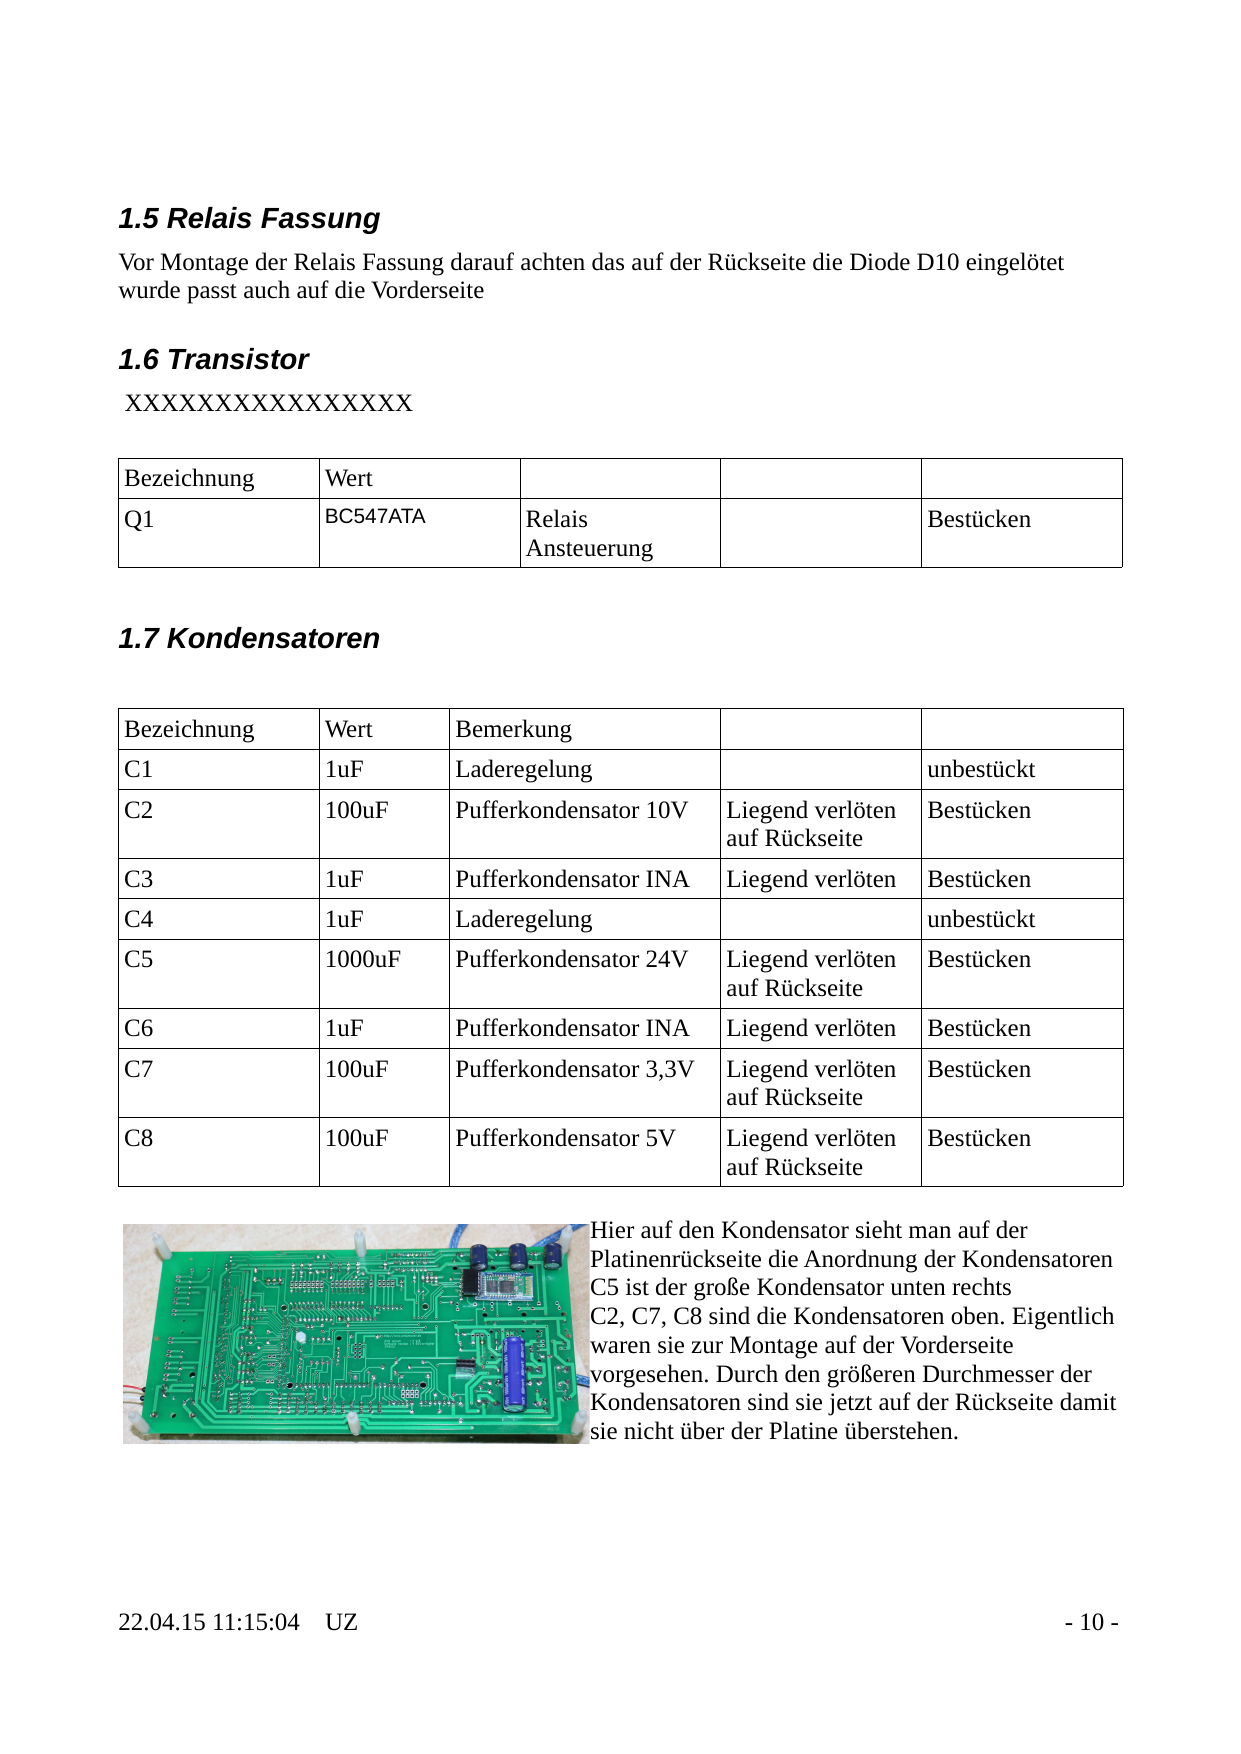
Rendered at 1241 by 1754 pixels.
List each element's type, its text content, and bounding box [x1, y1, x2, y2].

table_cell unbestückt [922, 899, 1123, 938]
table_cell C8 [119, 1118, 319, 1186]
table_cell C4 [119, 899, 319, 938]
table_cell Liegend verlöten auf Rückseite [721, 1118, 921, 1186]
table_cell 100uF [320, 1049, 449, 1117]
table_cell 1uF [320, 1009, 449, 1048]
table_cell Bestücken [922, 499, 1122, 567]
table_cell C6 [119, 1009, 319, 1048]
subtitle 1.7 Kondensatoren [118, 621, 1122, 654]
table_header [922, 459, 1122, 498]
table_cell Q1 [119, 499, 319, 567]
table_cell [721, 499, 921, 567]
table_cell C3 [119, 859, 319, 898]
table_cell Pufferkondensator 10V [450, 790, 720, 858]
subtitle 1.5 Relais Fassung [118, 201, 1122, 234]
table_cell 100uF [320, 1118, 449, 1186]
table_cell Bestücken [922, 859, 1123, 898]
table_cell Bestücken [922, 940, 1123, 1008]
subtitle 1.6 Transistor [118, 342, 1122, 375]
table_cell 1uF [320, 899, 449, 938]
table_cell Laderegelung [450, 899, 720, 938]
table_cell Laderegelung [450, 750, 720, 789]
table_cell C5 [119, 940, 319, 1008]
table_cell Liegend verlöten auf Rückseite [721, 940, 921, 1008]
text C2, C7, C8 sind die Kondensatoren oben. Eigentlich waren sie zur Montage auf der Vorderseite vorgesehen. Durch den größeren Durchmesser der Kondensatoren sind sie jetzt auf der Rückseite damit sie nicht über der Platine überstehen. [118, 1301, 1122, 1445]
table_cell C7 [119, 1049, 319, 1117]
table_header Bemerkung [450, 709, 720, 748]
table_header Bezeichnung [119, 459, 319, 498]
table_cell 100uF [320, 790, 449, 858]
table_cell Pufferkondensator INA [450, 1009, 720, 1048]
table_cell unbestückt [922, 750, 1123, 789]
table_cell Liegend verlöten [721, 859, 921, 898]
table_header Wert [320, 709, 449, 748]
table_cell Pufferkondensator 3,3V [450, 1049, 720, 1117]
table_cell Liegend verlöten auf Rückseite [721, 1049, 921, 1117]
table_cell 1uF [320, 750, 449, 789]
table_cell C1 [119, 750, 319, 789]
text XXXXXXXXXXXXXXXX [118, 388, 1122, 416]
table_cell BC547ATA [320, 499, 520, 567]
table_cell Relais Ansteuerung [521, 499, 720, 567]
table_header [521, 459, 720, 498]
table_header Wert [320, 459, 520, 498]
table_cell Liegend verlöten auf Rückseite [721, 790, 921, 858]
picture [123, 1224, 590, 1444]
table_cell Bestücken [922, 1049, 1123, 1117]
table_cell 1uF [320, 859, 449, 898]
text Vor Montage der Relais Fassung darauf achten das auf der Rückseite die Diode D10 eingelötet wurde passt auch auf die Vorderseite [118, 247, 1122, 304]
table_cell Bestücken [922, 1118, 1123, 1186]
table_cell Pufferkondensator 24V [450, 940, 720, 1008]
table_header Bezeichnung [119, 709, 319, 748]
table_cell Bestücken [922, 790, 1123, 858]
table_header [721, 709, 921, 748]
table_cell Pufferkondensator INA [450, 859, 720, 898]
table_cell Pufferkondensator 5V [450, 1118, 720, 1186]
text C5 ist der große Kondensator unten rechts [590, 1272, 1122, 1301]
text Hier auf den Kondensator sieht man auf der Platinenrückseite die Anordnung der Kondensatoren [118, 1215, 1122, 1272]
table_cell Bestücken [922, 1009, 1123, 1048]
table_cell 1000uF [320, 940, 449, 1008]
table_cell [721, 750, 921, 789]
table_cell C2 [119, 790, 319, 858]
table_header [721, 459, 921, 498]
table_header [922, 709, 1123, 748]
table_cell [721, 899, 921, 938]
table_cell Liegend verlöten [721, 1009, 921, 1048]
